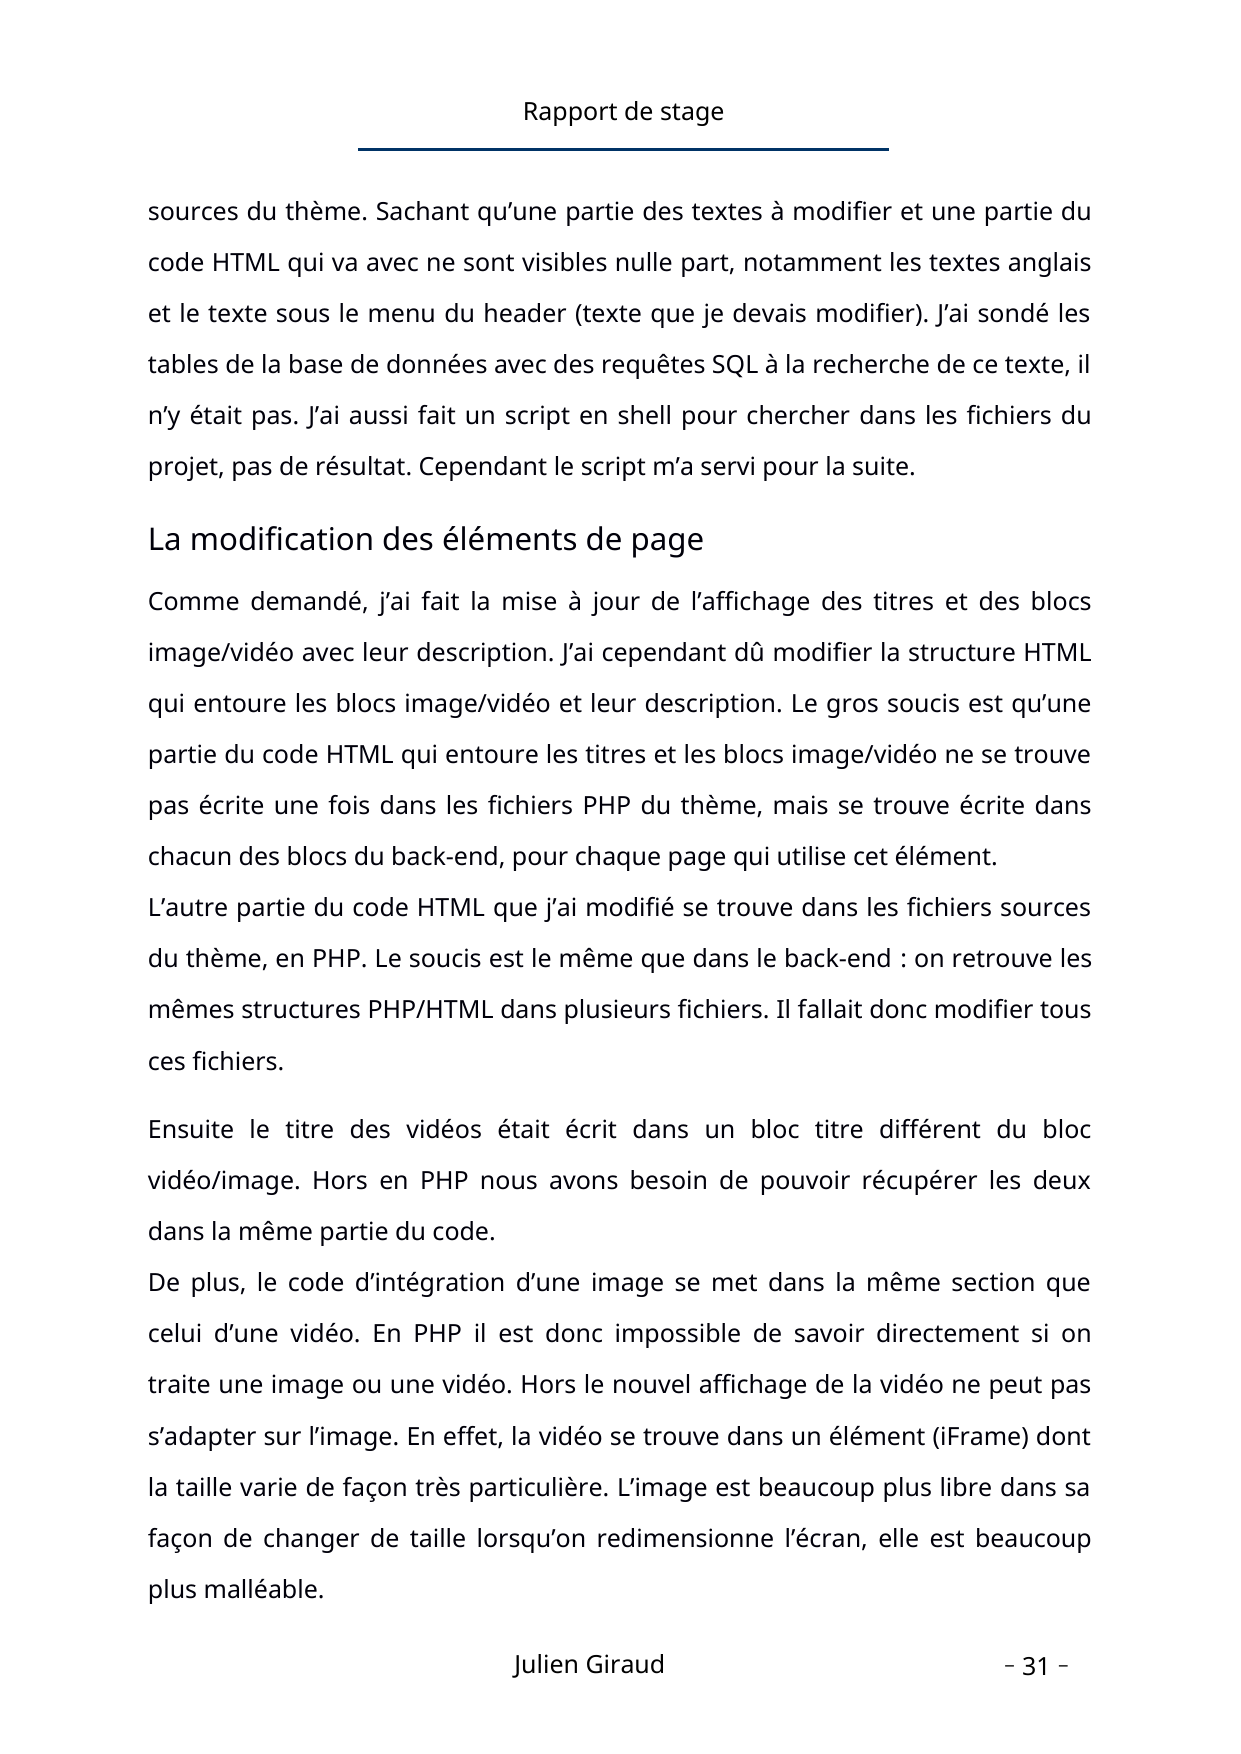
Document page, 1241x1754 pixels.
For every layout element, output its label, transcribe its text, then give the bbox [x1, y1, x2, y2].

text Le soucis est que le projet Advinéo est un chantier total, il y a des morceaux du site de partout (texte seul ou mélangé au code HTML) : depuis le back-end dans l’éditeur de pages, dans l’extension ACF, dans l’éditeur de thème (pour le menu) mais aussi dans des fichiers PHP sources du thème. Sachant qu’une partie des textes à modifier et une partie du code HTML qui va avec ne sont visibles nulle part, notamment les textes anglais et le texte sous le menu du header (texte que je devais modifier). J’ai sondé les tables de la base de données avec des requêtes SQL à la recherche de ce texte, il n’y était pas. J’ai aussi fait un script en shell pour chercher dans les fichiers du projet, pas de résultat. Cependant le script m’a servi pour la suite. [148, 193, 1093, 482]
text L’autre partie du code HTML que j’ai modifié se trouve dans les fichiers sources du thème, en PHP. Le soucis est le même que dans le back-end : on retrouve les mêmes structures PHP/HTML dans plusieurs fichiers. Il fallait donc modifier tous ces fichiers. [148, 890, 1093, 1077]
text Ensuite le titre des vidéos était écrit dans un bloc titre différent du bloc vidéo/image. Hors en PHP nous avons besoin de pouvoir récupérer les deux dans la même partie du code. [148, 1112, 1093, 1248]
subtitle La modification des éléments de page [148, 517, 1093, 560]
text Comme demandé, j’ai fait la mise à jour de l’affichage des titres et des blocs image/vidéo avec leur description. J’ai cependant dû modifier la structure HTML qui entoure les blocs image/vidéo et leur description. Le gros soucis est qu’une partie du code HTML qui entoure les titres et les blocs image/vidéo ne se trouve pas écrite une fois dans les fichiers PHP du thème, mais se trouve écrite dans chacun des blocs du back-end, pour chaque page qui utilise cet élément. [148, 584, 1093, 873]
text De plus, le code d’intégration d’une image se met dans la même section que celui d’une vidéo. En PHP il est donc impossible de savoir directement si on traite une image ou une vidéo. Hors le nouvel affichage de la vidéo ne peut pas s’adapter sur l’image. En effet, la vidéo se trouve dans un élément (iFrame) dont la taille varie de façon très particulière. L’image est beaucoup plus libre dans sa façon de changer de taille lorsqu’on redimensionne l’écran, elle est beaucoup plus malléable. [148, 1265, 1093, 1605]
